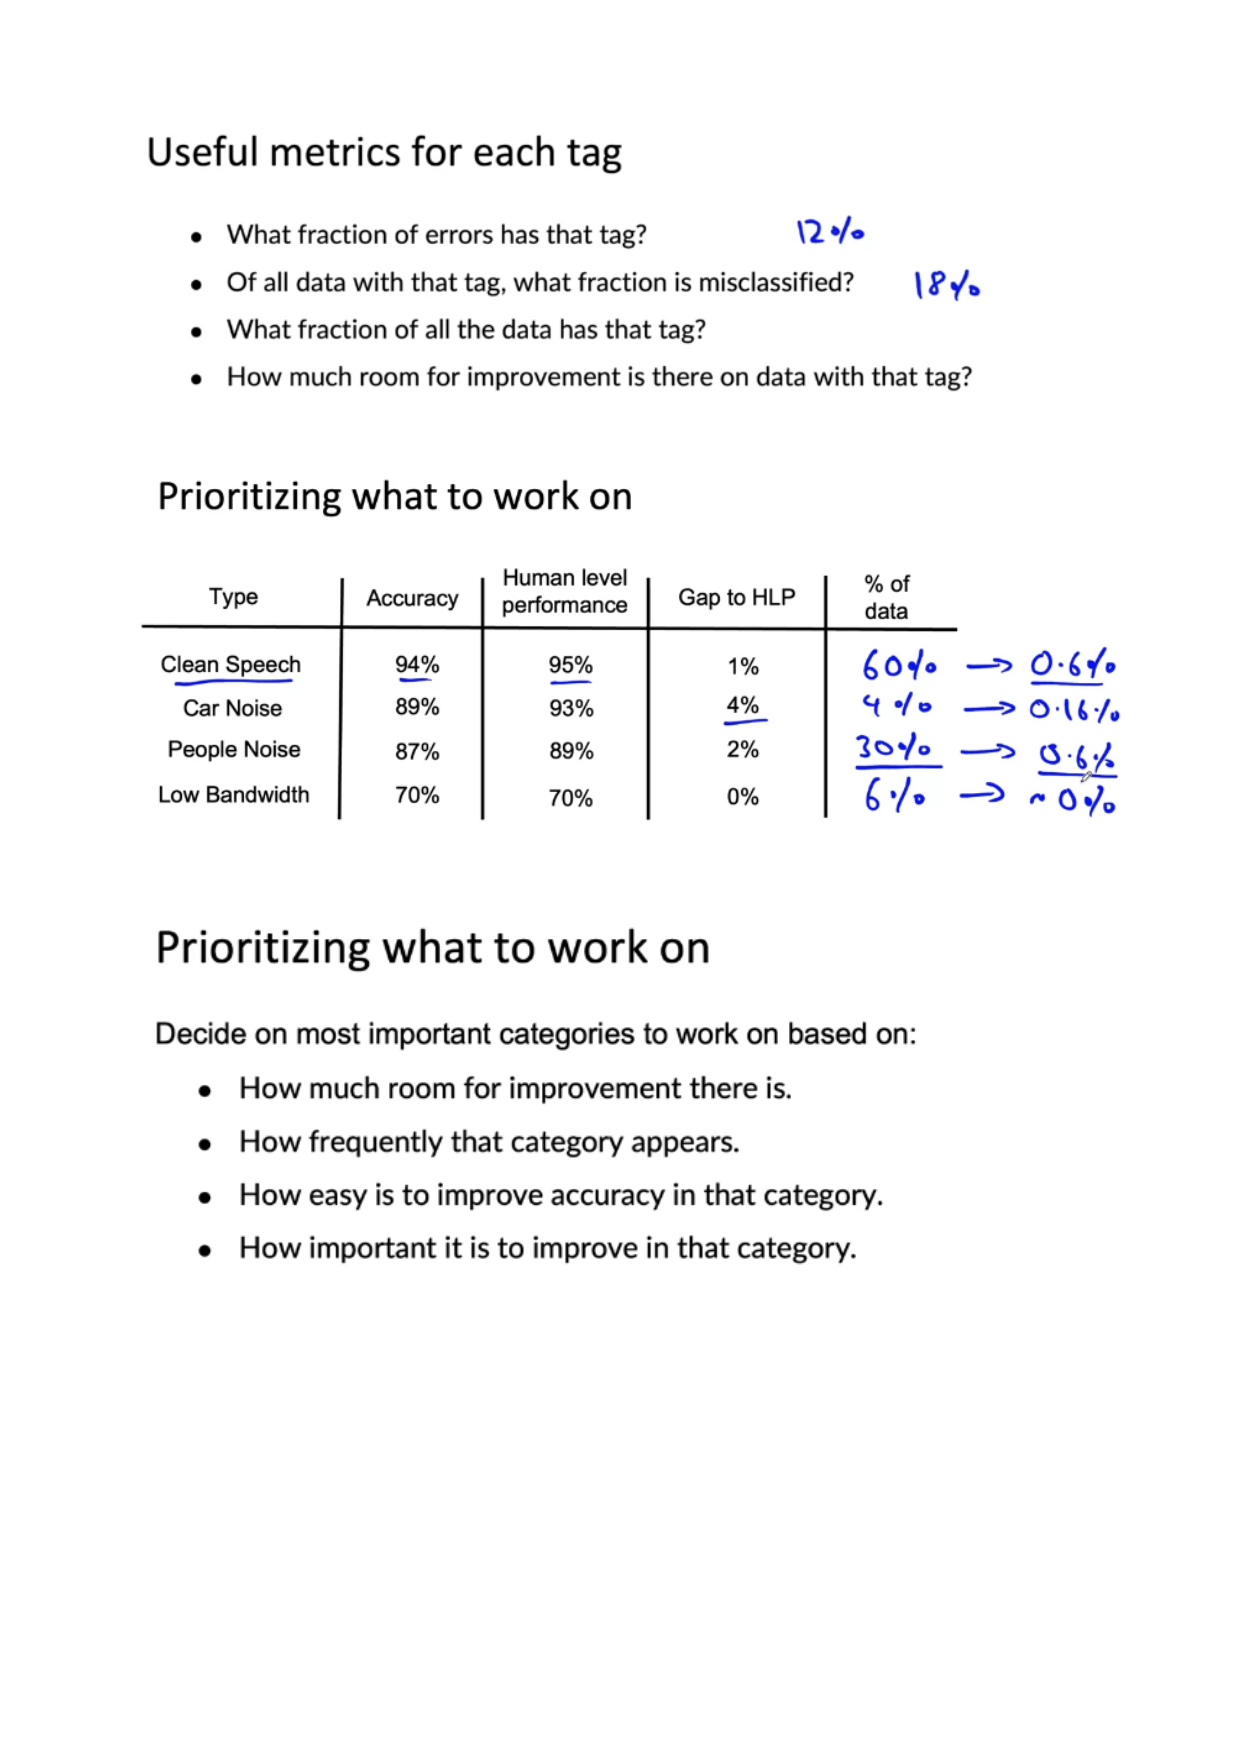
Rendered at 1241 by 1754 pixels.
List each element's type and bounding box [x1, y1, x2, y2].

picture [118, 118, 1123, 415]
picture [118, 472, 1123, 855]
picture [118, 912, 1123, 1292]
